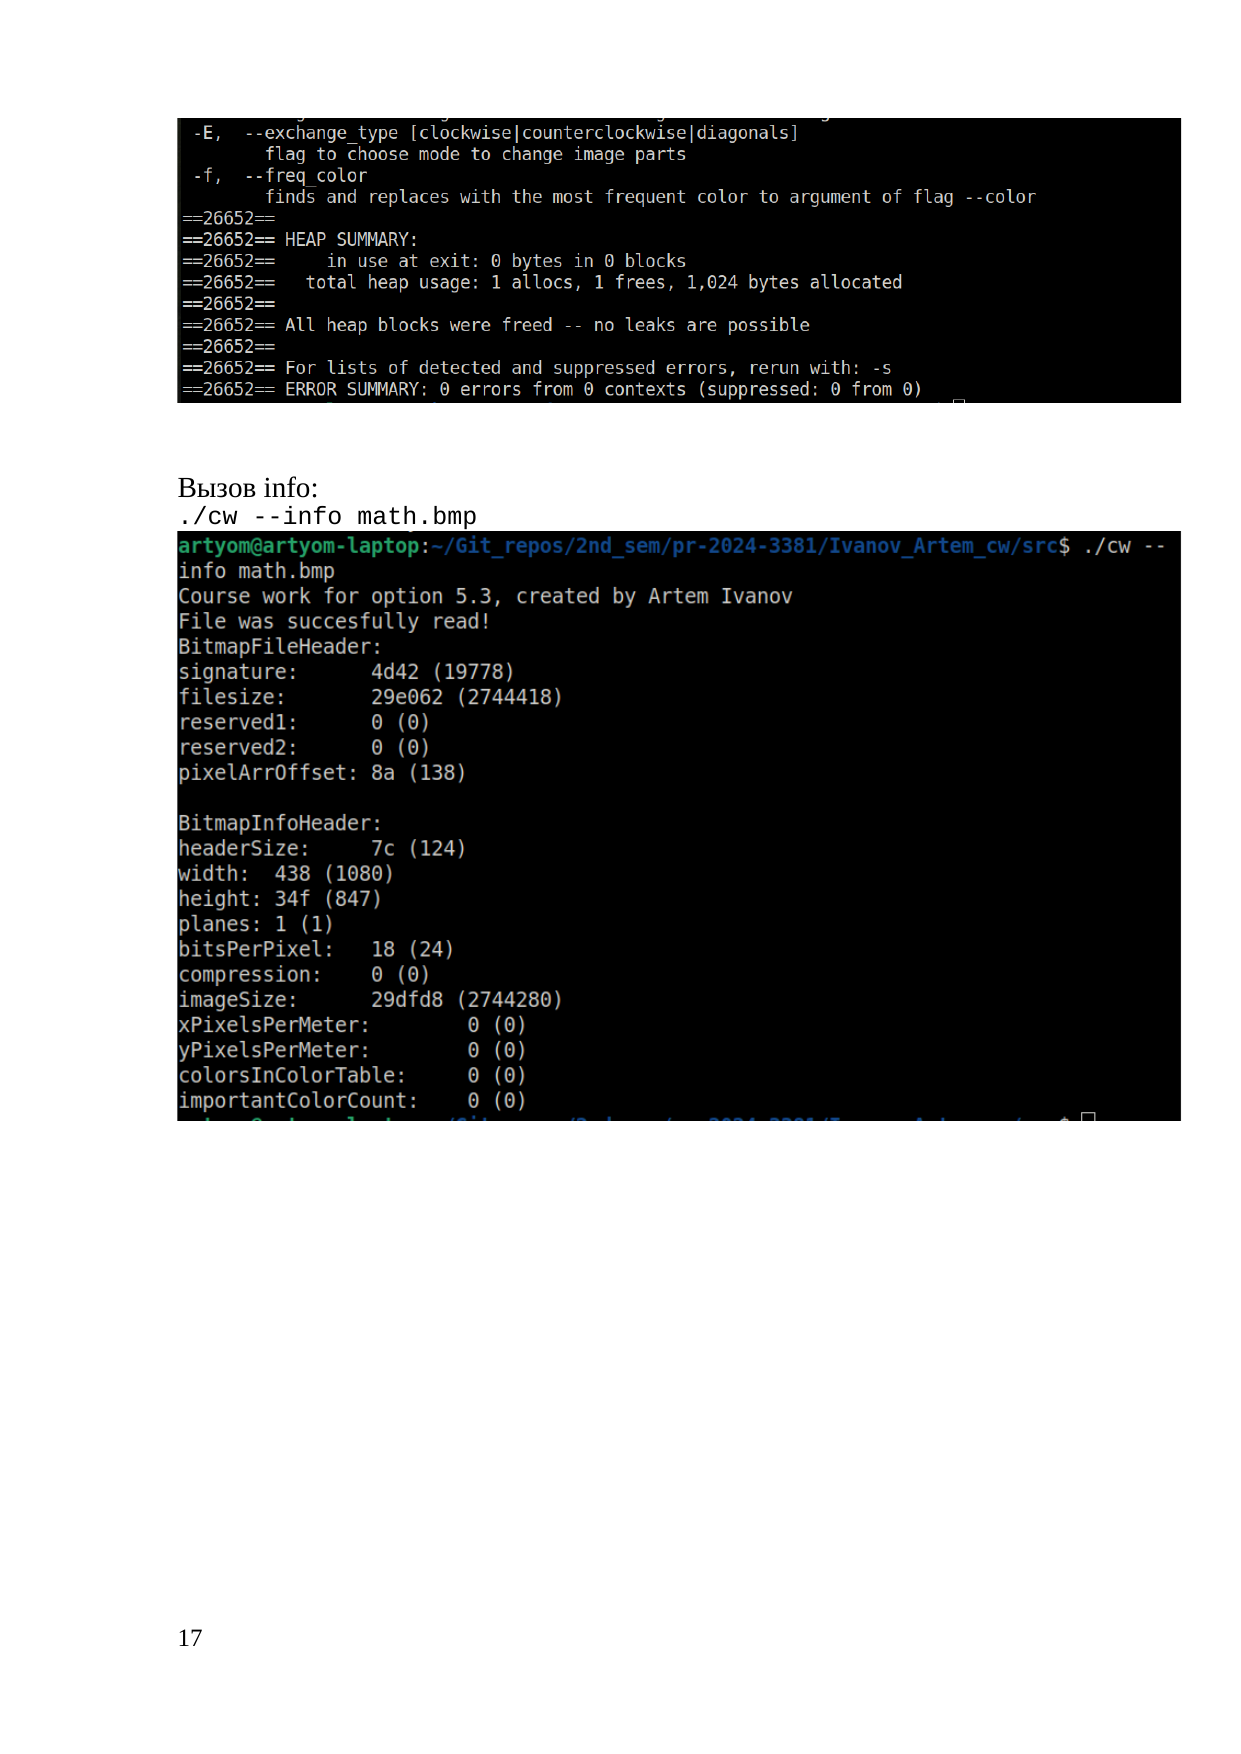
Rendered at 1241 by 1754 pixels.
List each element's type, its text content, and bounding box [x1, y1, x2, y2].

subtitle Вызов info: [177, 470, 1181, 503]
picture [177, 118, 1182, 403]
subtitle ./cw --info math.bmp [177, 503, 1181, 531]
picture [177, 531, 1182, 1121]
